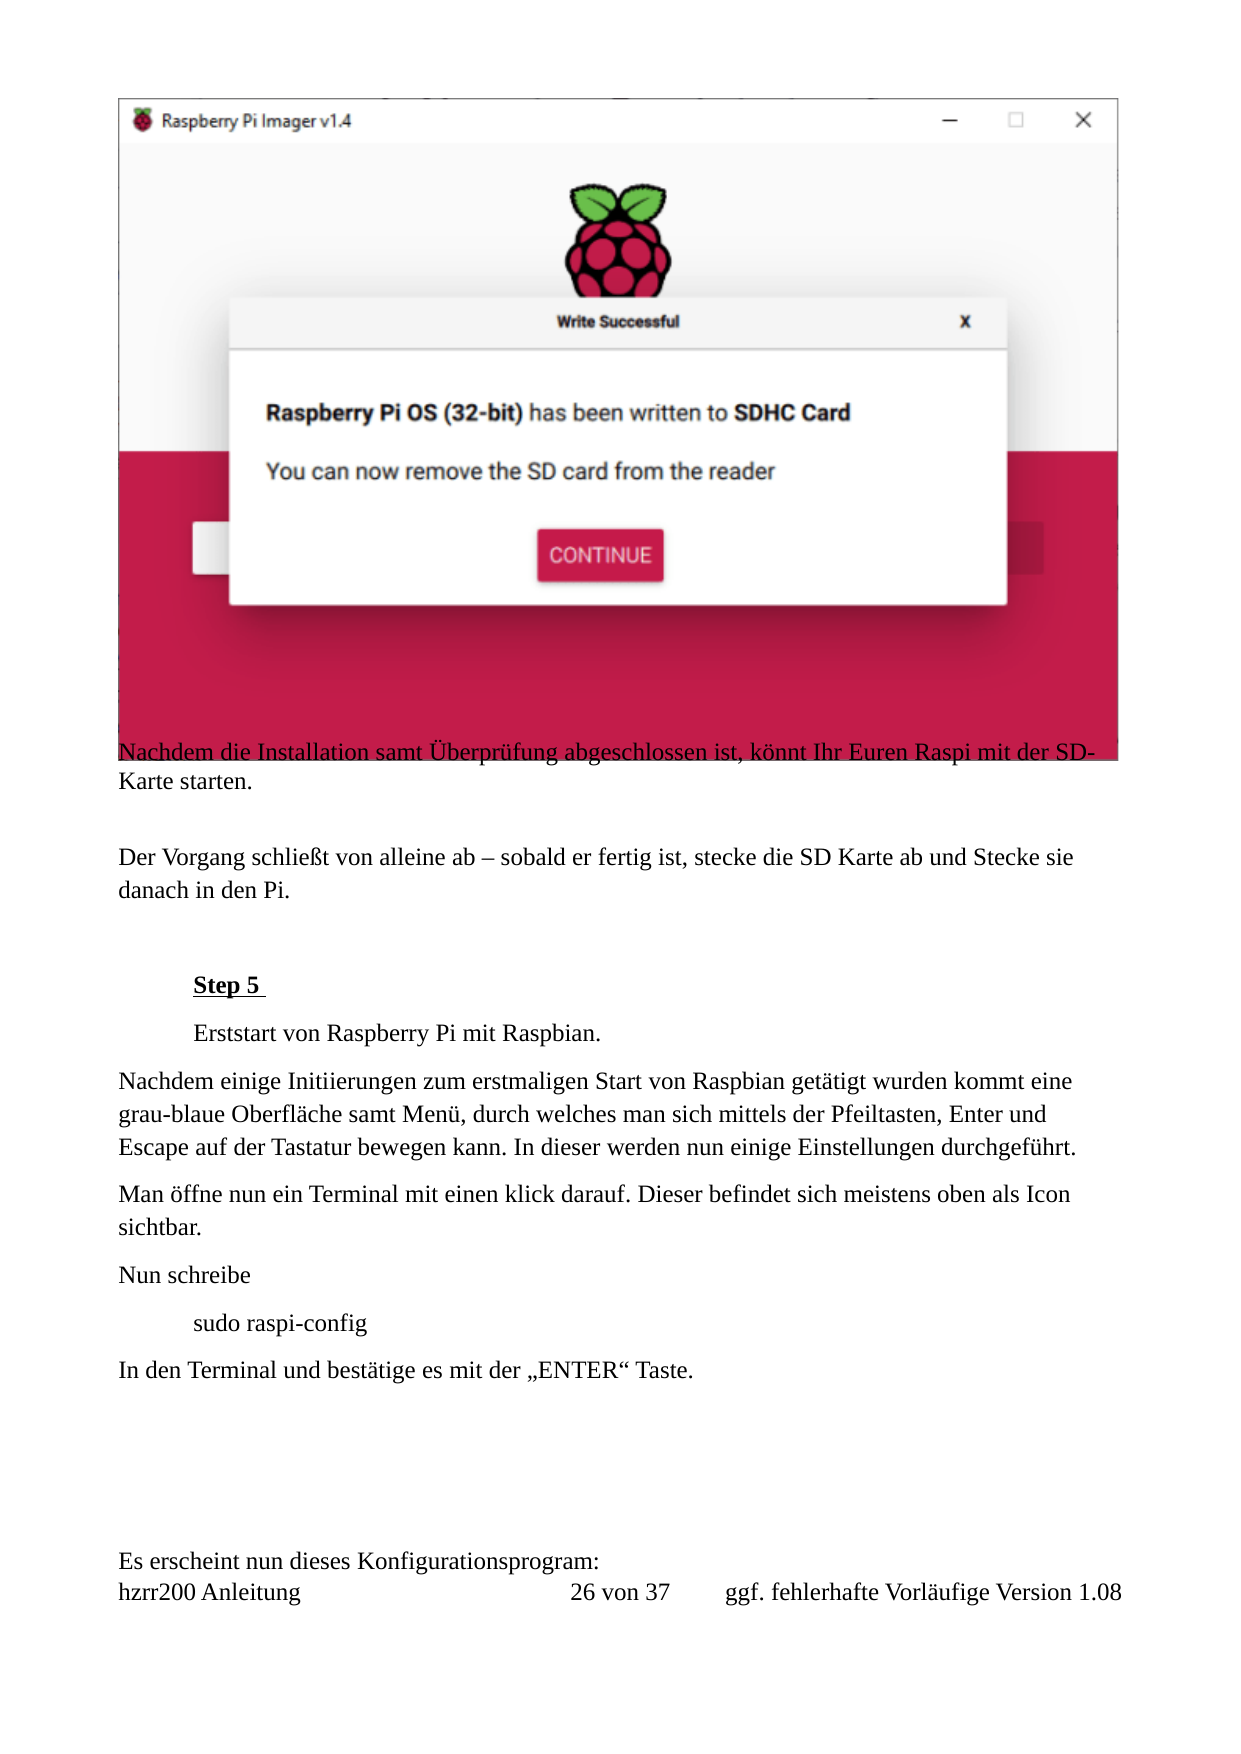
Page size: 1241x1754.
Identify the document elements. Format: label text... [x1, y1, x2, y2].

picture [955, 750, 960, 759]
text Es erscheint nun dieses Konfigurationsprogram: [118, 1546, 1122, 1574]
text Nun schreibe [118, 1260, 1122, 1289]
text sudo raspi-config [118, 1308, 1122, 1336]
text Erststart von Raspberry Pi mit Raspbian. [118, 1018, 1122, 1047]
picture [483, 750, 488, 759]
text Nachdem einige Initiierungen zum erstmaligen Start von Raspbian getätigt wurden kommt eine grau-blaue Oberfläche samt Menü, durch welches man sich mittels der Pfeiltasten, Enter und Escape auf der Tastatur bewegen kann. In dieser werden nun einige Einstellungen durchgeführt. [118, 1066, 1122, 1161]
text Man öffne nun ein Terminal mit einen klick darauf. Dieser befindet sich meistens oben als Icon sichtbar. [118, 1179, 1122, 1241]
text In den Terminal und bestätige es mit der „ENTER“ Taste. [118, 1355, 1122, 1384]
text Step 5 [118, 971, 1122, 999]
text Nachdem die Installation samt Überprüfung abgeschlossen ist, könnt Ihr Euren Raspi mit der SD-Karte starten. [118, 75, 1122, 795]
text Der Vorgang schließt von alleine ab – sobald er fertig ist, stecke die SD Karte ab und Stecke sie danach in den Pi. [118, 842, 1122, 904]
picture [118, 98, 1119, 761]
